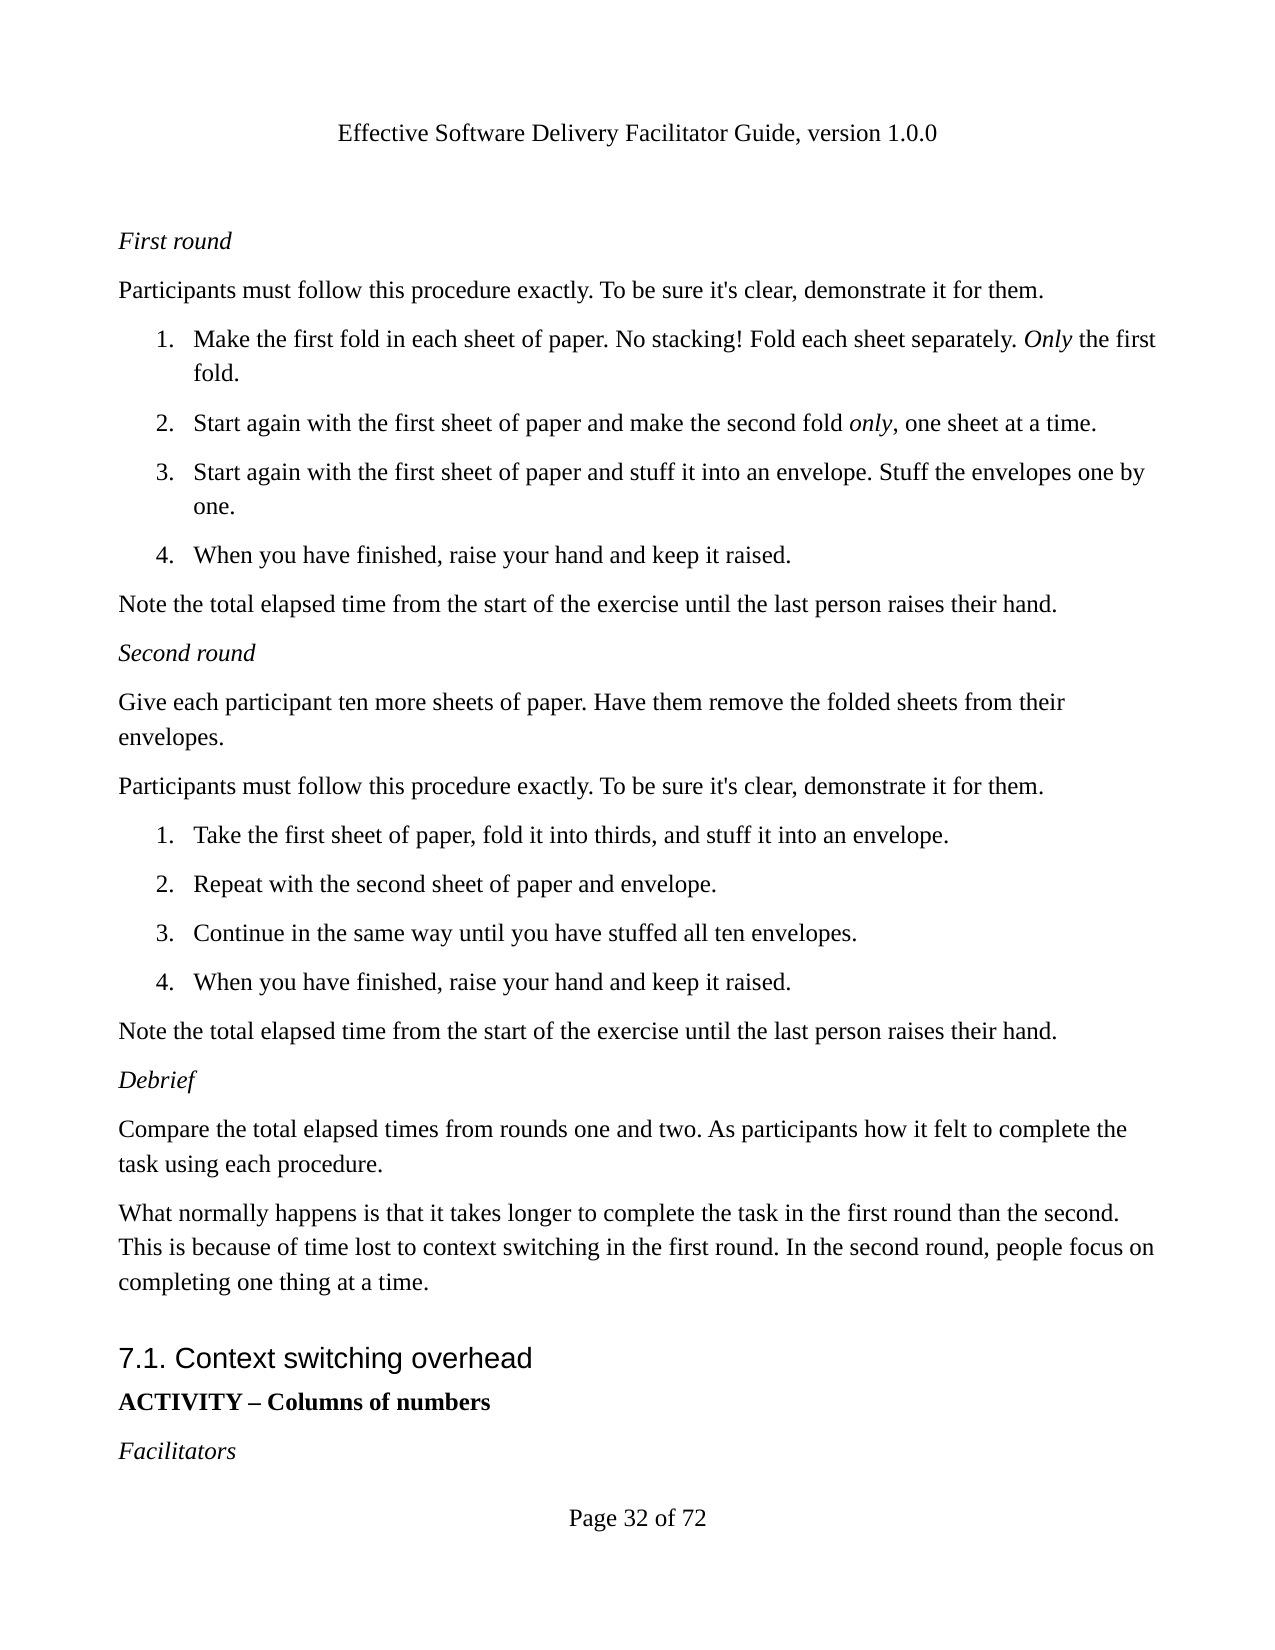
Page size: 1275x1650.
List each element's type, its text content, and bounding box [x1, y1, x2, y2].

list Take the first sheet of paper, fold it into thirds, and stuff it into an envelope. [156, 820, 1157, 849]
text ACTIVITY – Columns of numbers [118, 1387, 1157, 1416]
list Make the first fold in each sheet of paper. No stacking! Fold each sheet separately. Only the first fold. [156, 324, 1157, 387]
text Participants must follow this procedure exactly. To be sure it's clear, demonstrate it for them. [118, 275, 1157, 304]
list Start again with the first sheet of paper and make the second fold only, one sheet at a time. [156, 408, 1157, 436]
list Continue in the same way until you have stuffed all ten envelopes. [156, 918, 1157, 947]
list Start again with the first sheet of paper and stuff it into an envelope. Stuff the envelopes one by one. [156, 457, 1157, 520]
text Note the total elapsed time from the start of the exercise until the last person raises their hand. [118, 589, 1157, 618]
text Debrief [118, 1065, 1157, 1094]
text Participants must follow this procedure exactly. To be sure it's clear, demonstrate it for them. [118, 771, 1157, 800]
text Second round [118, 638, 1157, 667]
text Give each participant ten more sheets of paper. Have them remove the folded sheets from their envelopes. [118, 687, 1157, 751]
text Note the total elapsed time from the start of the exercise until the last person raises their hand. [118, 1016, 1157, 1045]
text First round [118, 226, 1157, 255]
text Compare the total elapsed times from rounds one and two. As participants how it felt to complete the task using each procedure. [118, 1114, 1157, 1178]
list When you have finished, raise your hand and keep it raised. [156, 967, 1157, 996]
subtitle 7.1. Context switching overhead [118, 1341, 1157, 1374]
list Repeat with the second sheet of paper and envelope. [156, 869, 1157, 898]
list When you have finished, raise your hand and keep it raised. [156, 540, 1157, 569]
text Facilitators [118, 1436, 1157, 1465]
text What normally happens is that it takes longer to complete the task in the first round than the second. This is because of time lost to context switching in the first round. In the second round, people focus on completing one thing at a time. [118, 1198, 1157, 1296]
